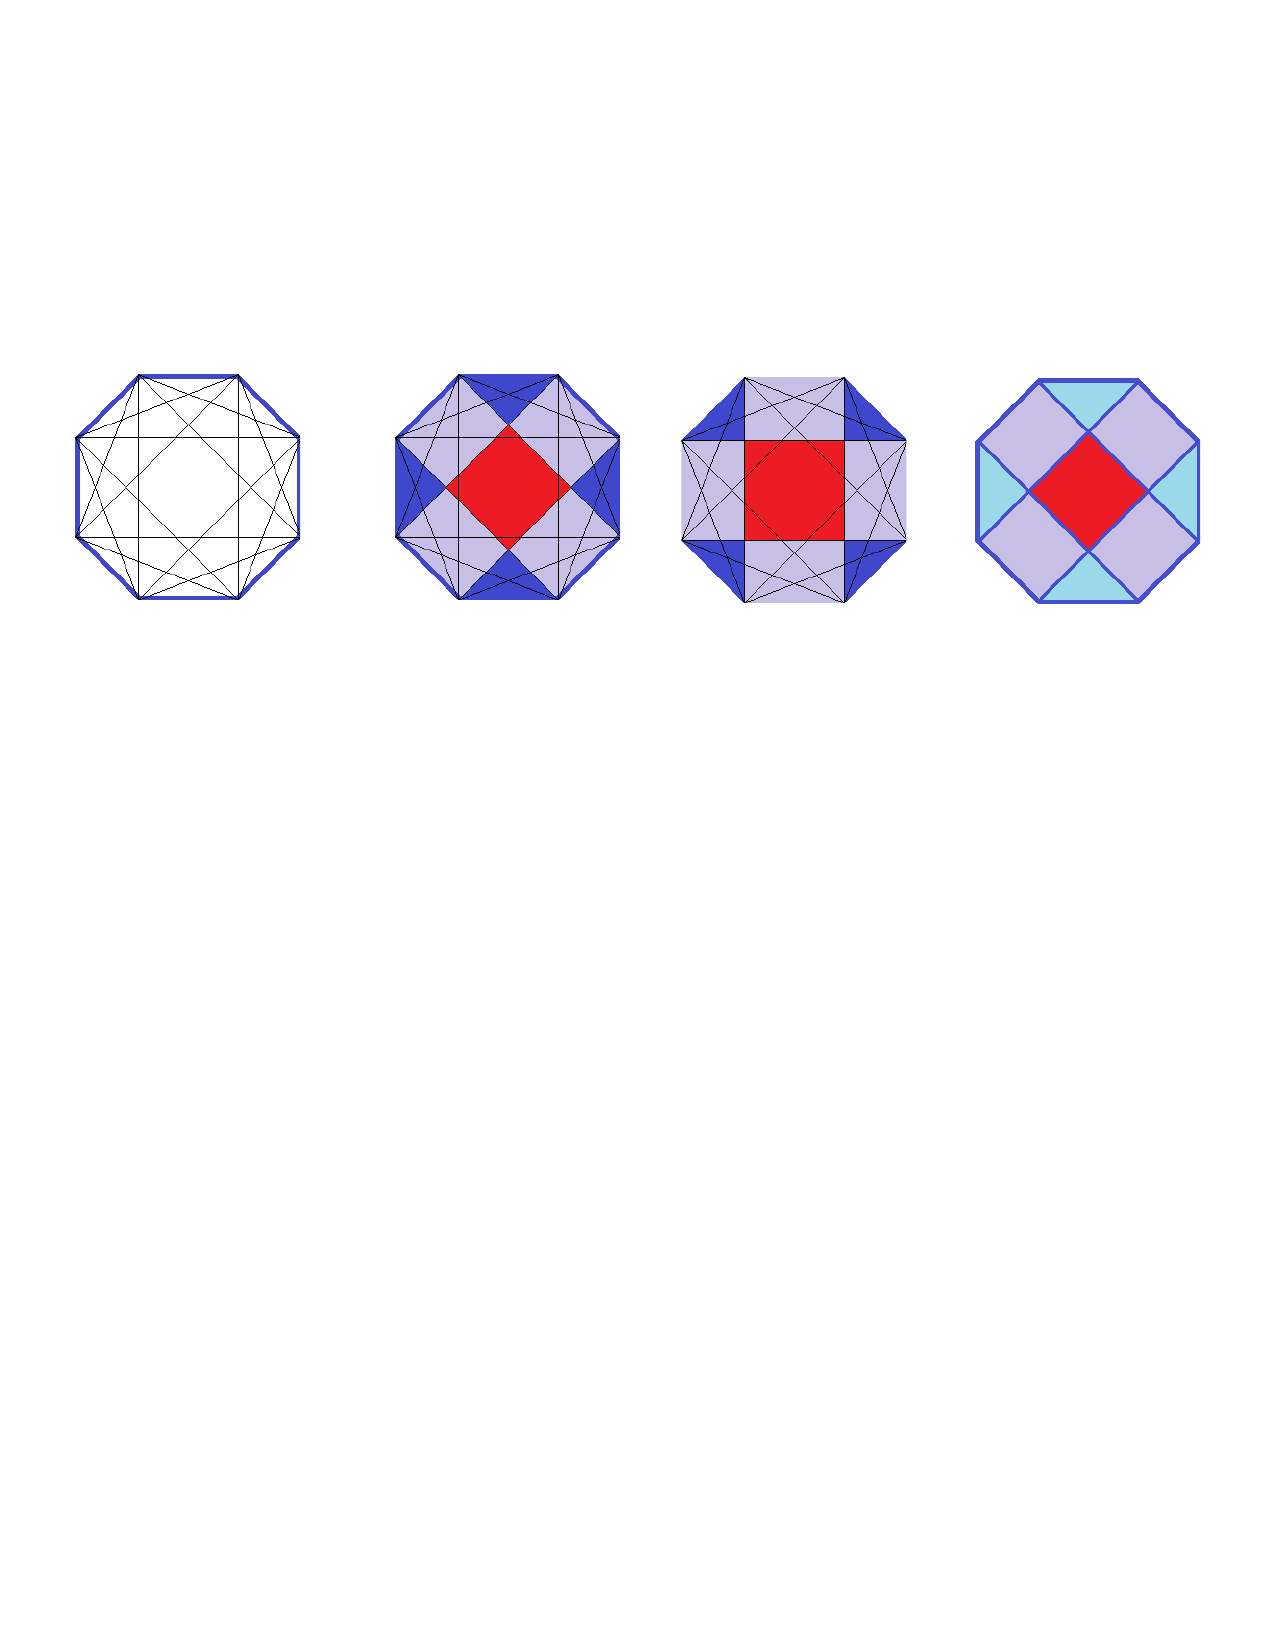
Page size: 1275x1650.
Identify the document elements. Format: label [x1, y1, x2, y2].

picture [975, 378, 1200, 604]
picture [75, 374, 300, 600]
picture [395, 374, 620, 600]
picture [681, 377, 907, 603]
